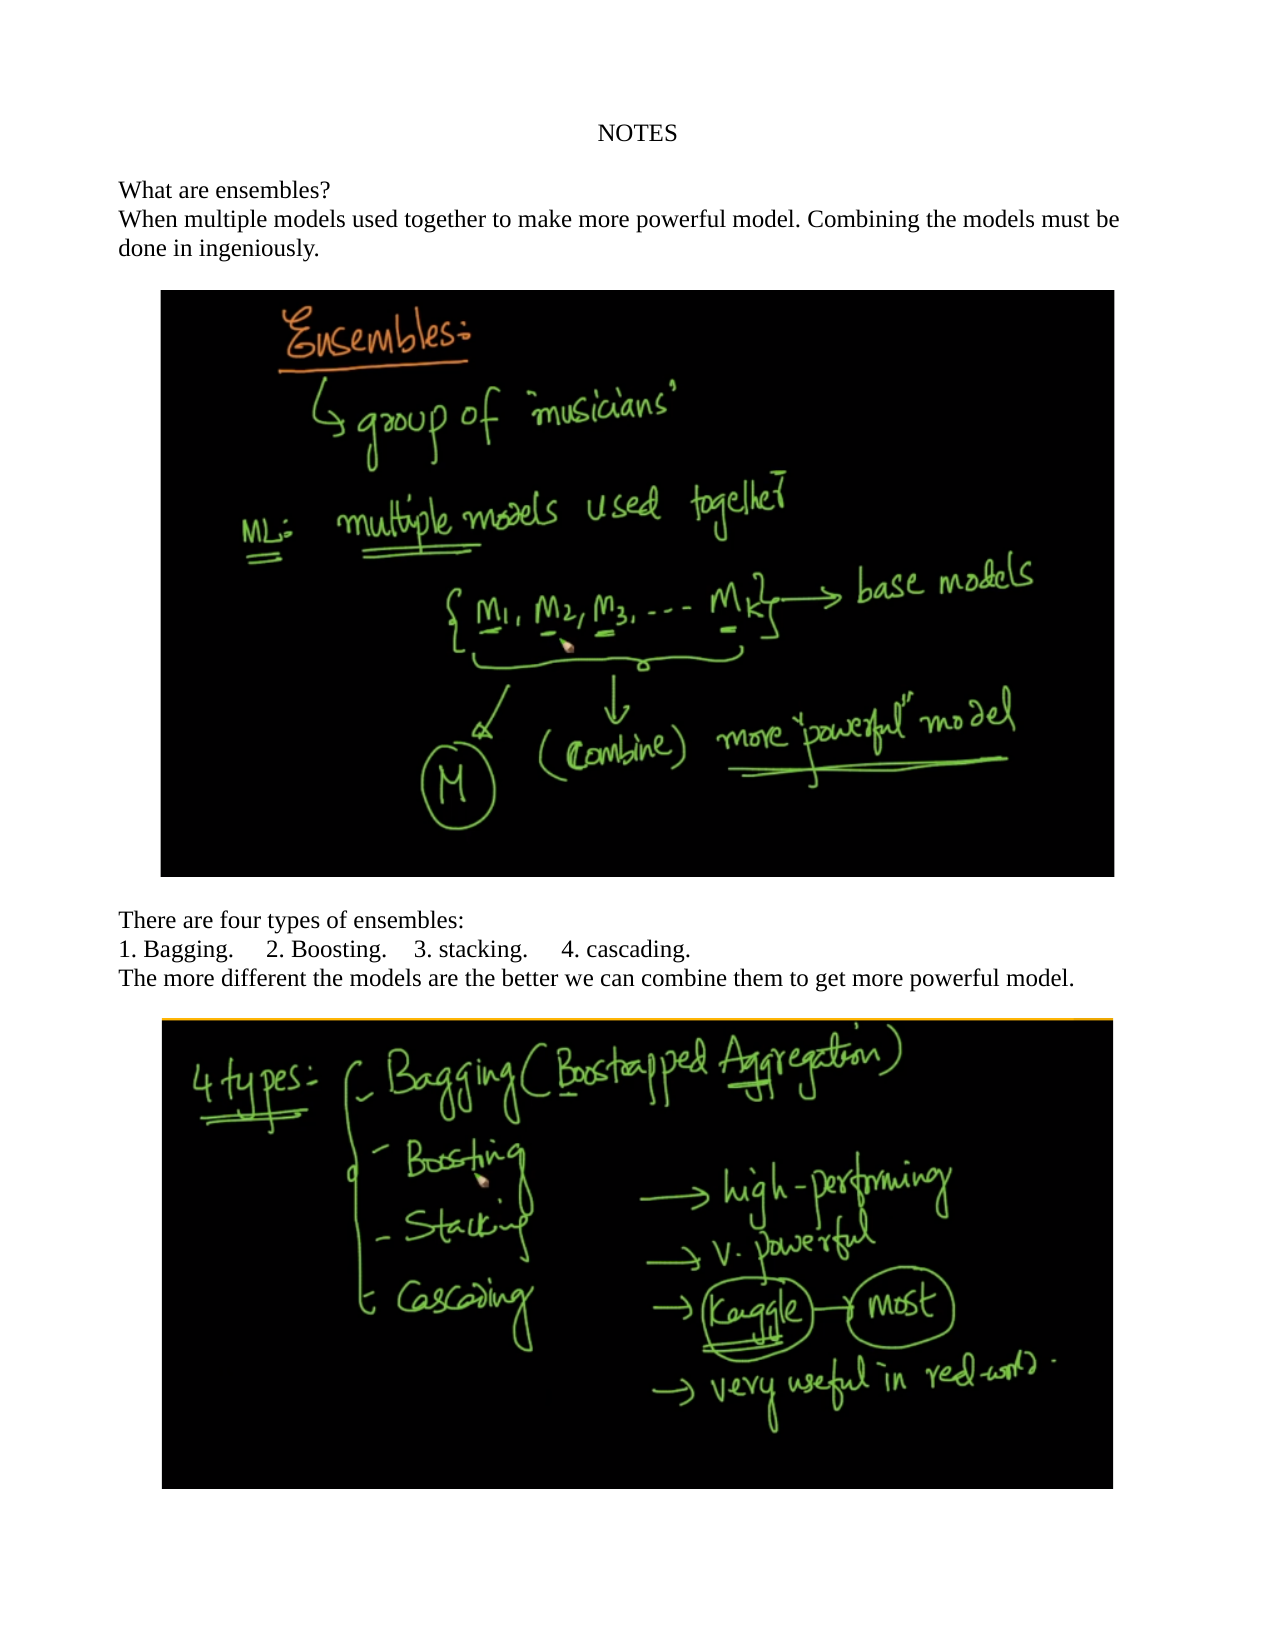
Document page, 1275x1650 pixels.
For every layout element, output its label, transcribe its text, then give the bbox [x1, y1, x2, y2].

text The more different the models are the better we can combine them to get more powerful model. [118, 963, 1157, 992]
text What are ensembles? [118, 176, 1157, 204]
picture [160, 290, 1115, 877]
text 1. Bagging. 2. Boosting. 3. stacking. 4. cascading. [118, 934, 1157, 963]
text When multiple models used together to make more powerful model. Combining the models must be done in ingeniously. [118, 204, 1157, 262]
text NOTES [118, 118, 1157, 147]
text There are four types of ensembles: [118, 906, 1157, 934]
picture [161, 1018, 1114, 1489]
